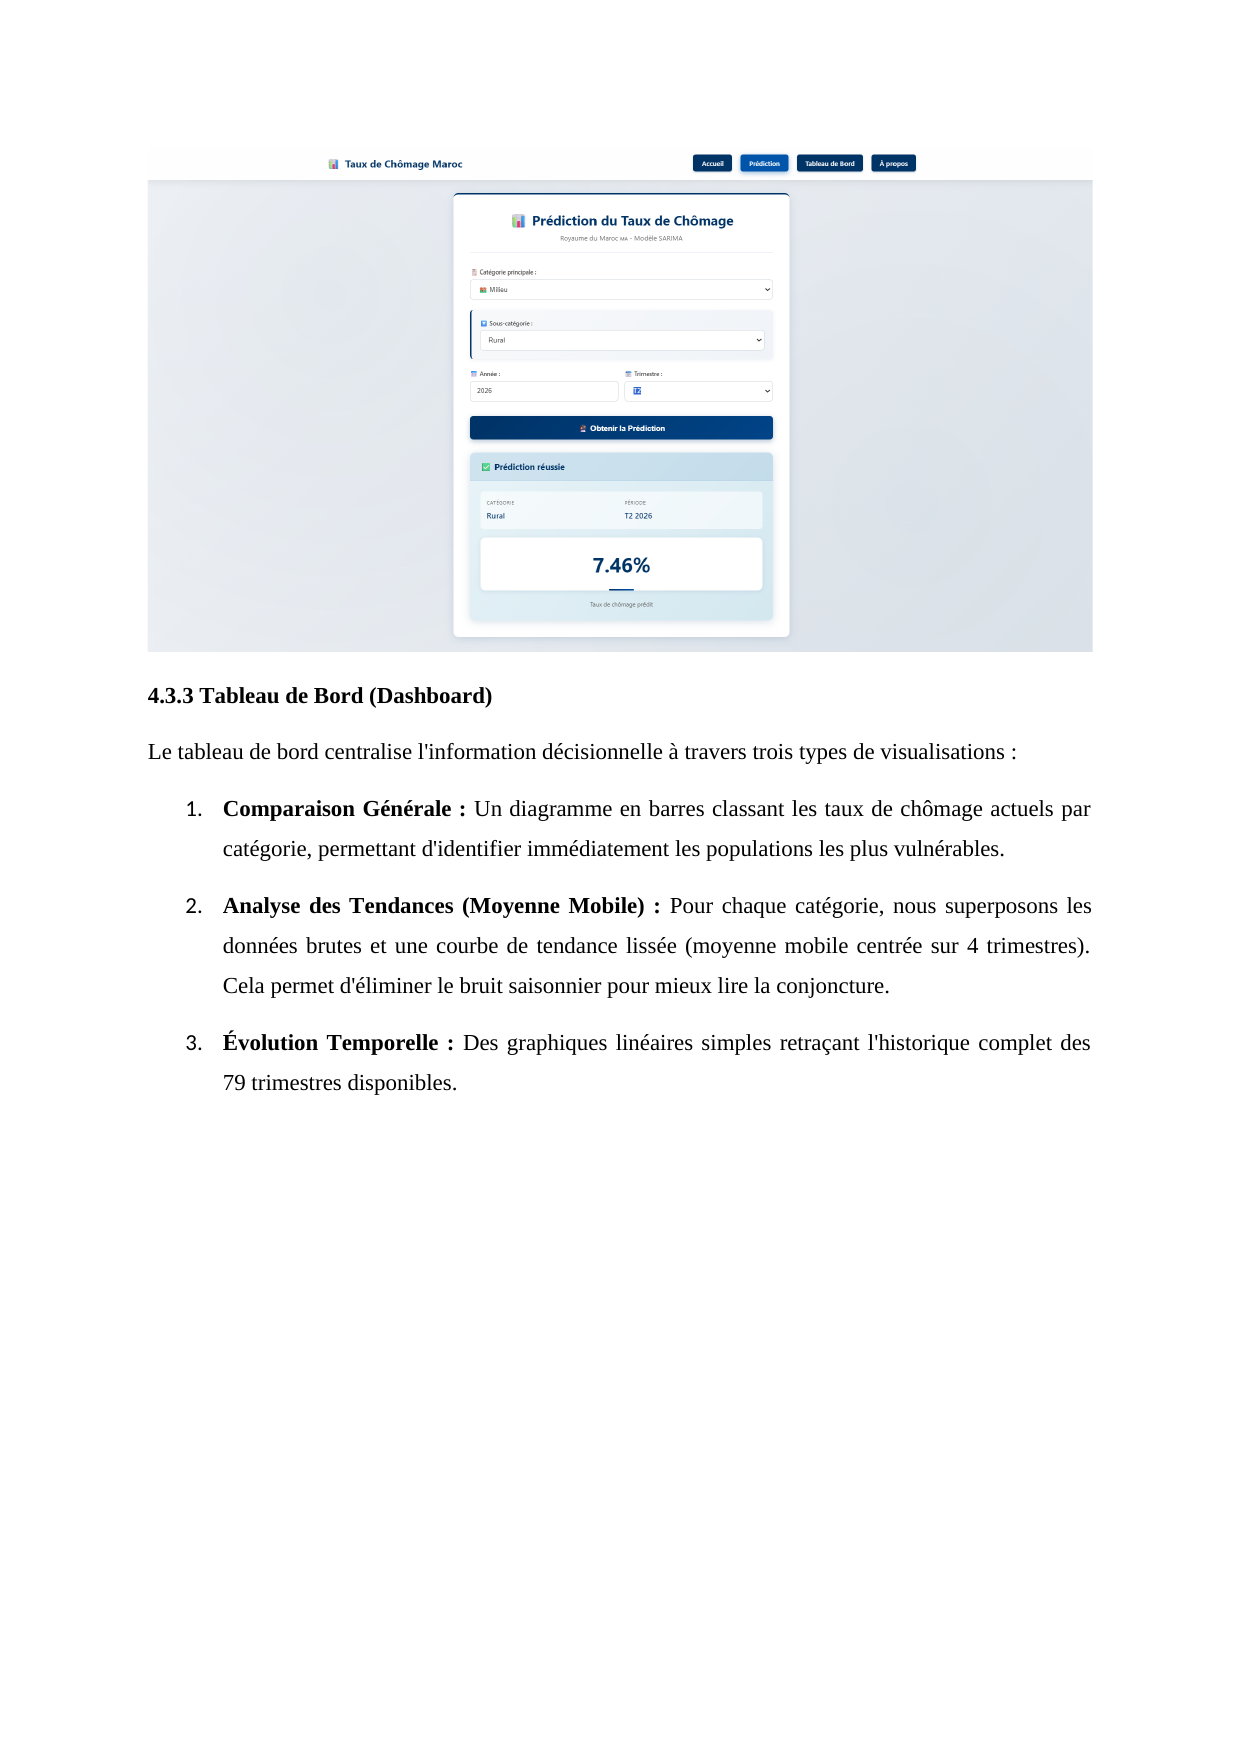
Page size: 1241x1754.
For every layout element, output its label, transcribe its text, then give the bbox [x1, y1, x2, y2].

text Le tableau de bord centralise l'information décisionnelle à travers trois types de visualisations : [148, 738, 1093, 764]
text 4.3.3 Tableau de Bord (Dashboard) [148, 682, 1093, 708]
list Analyse des Tendances (Moyenne Mobile) : Pour chaque catégorie, nous superposons les données brutes et une courbe de tendance lissée (moyenne mobile centrée sur 4 trimestres). Cela permet d'éliminer le bruit saisonnier pour mieux lire la conjoncture. [185, 891, 1093, 998]
list Comparaison Générale : Un diagramme en barres classant les taux de chômage actuels par catégorie, permettant d'identifier immédiatement les populations les plus vulnérables. [185, 794, 1093, 862]
list Évolution Temporelle : Des graphiques linéaires simples retraçant l'historique complet des 79 trimestres disponibles. [185, 1028, 1093, 1096]
